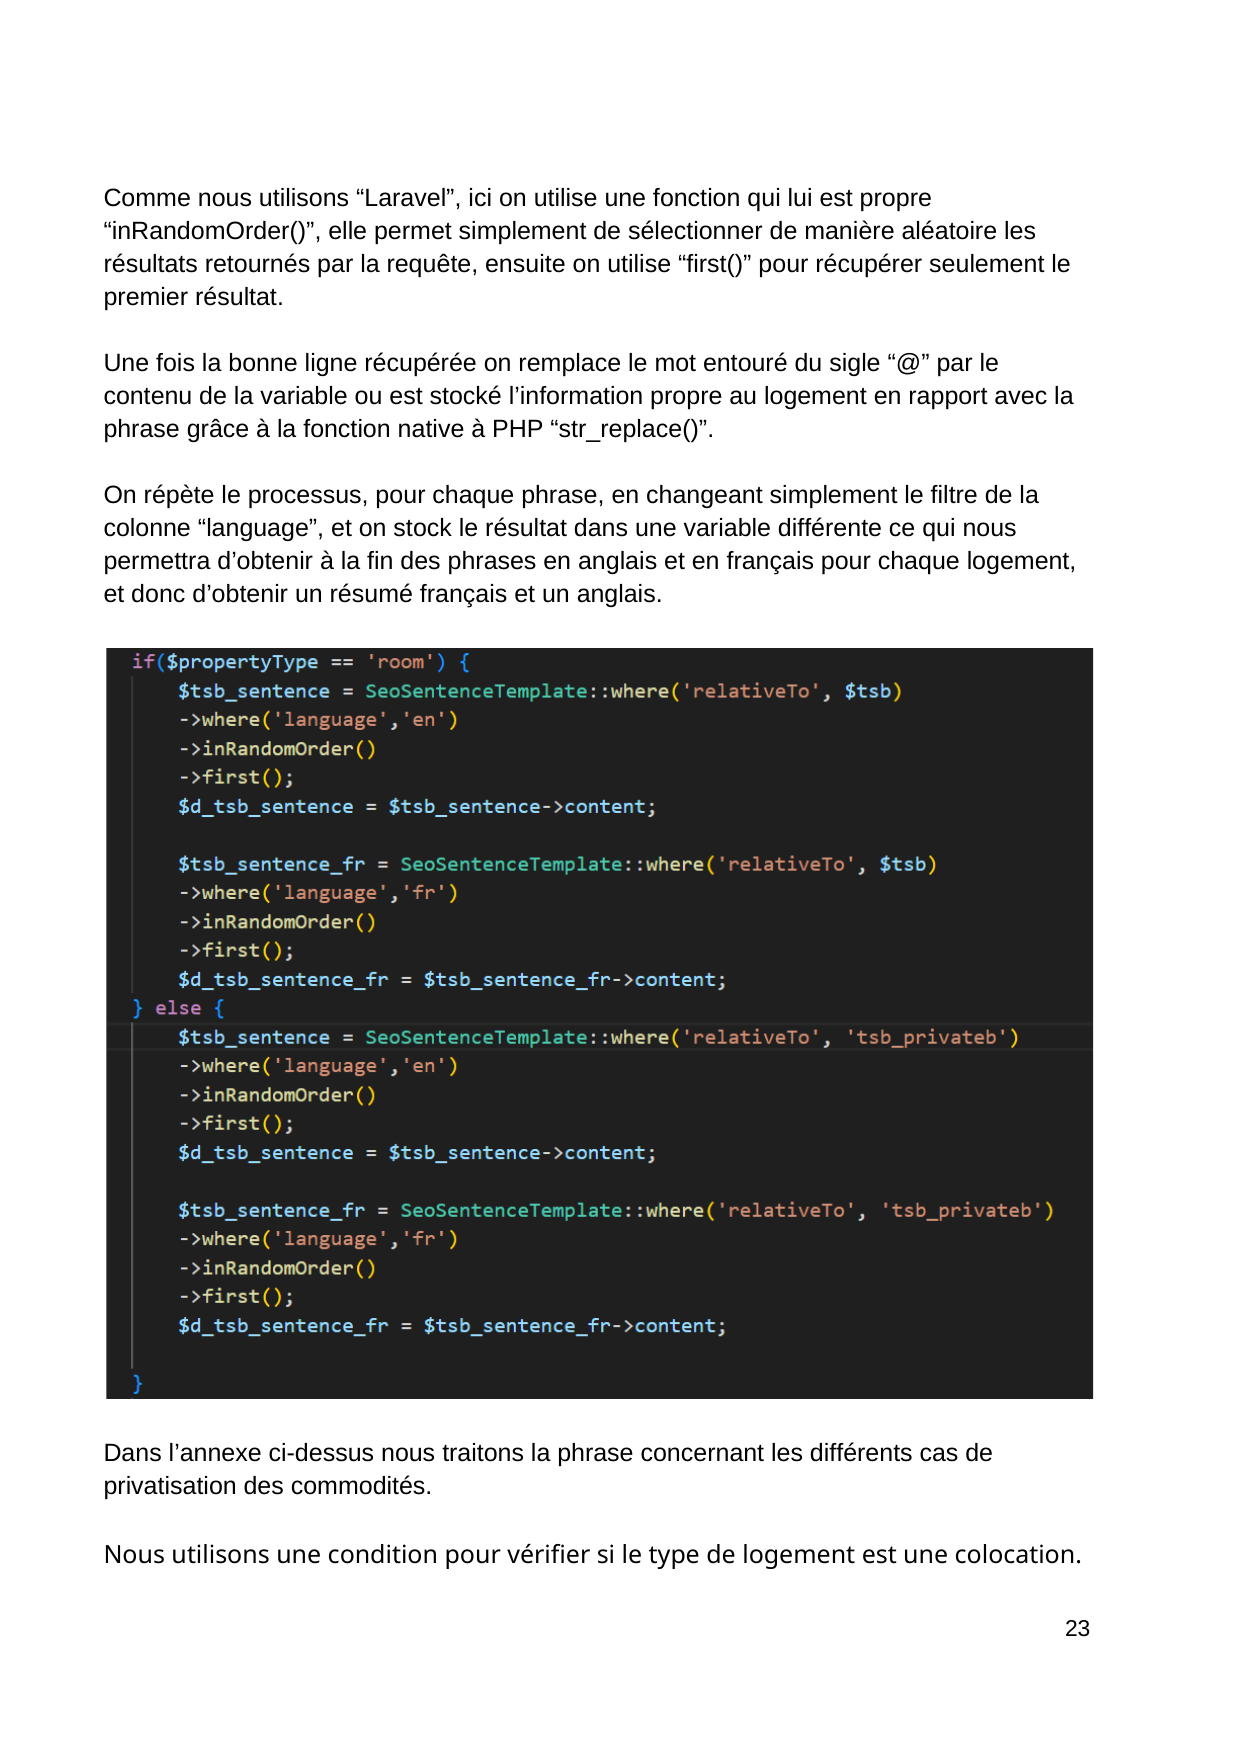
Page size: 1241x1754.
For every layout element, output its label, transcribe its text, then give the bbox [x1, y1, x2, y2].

text On répète le processus, pour chaque phrase, en changeant simplement le filtre de la colonne “language”, et on stock le résultat dans une variable différente ce qui nous permettra d’obtenir à la fin des phrases en anglais et en français pour chaque logement, et donc d’obtenir un résumé français et un anglais. [103, 480, 1090, 608]
picture [106, 648, 1094, 1399]
text Comme nous utilisons “Laravel”, ici on utilise une fonction qui lui est propre “inRandomOrder()”, elle permet simplement de sélectionner de manière aléatoire les résultats retournés par la requête, ensuite on utilise “first()” pour récupérer seulement le premier résultat. [103, 183, 1090, 311]
text Nous utilisons une condition pour vérifier si le type de logement est une colocation. [103, 1537, 1090, 1571]
text Dans l’annexe ci-dessus nous traitons la phrase concernant les différents cas de privatisation des commodités. [103, 1438, 1090, 1499]
text Une fois la bonne ligne récupérée on remplace le mot entouré du sigle “@” par le contenu de la variable ou est stocké l’information propre au logement en rapport avec la phrase grâce à la fonction native à PHP “str_replace()”. [103, 348, 1090, 443]
